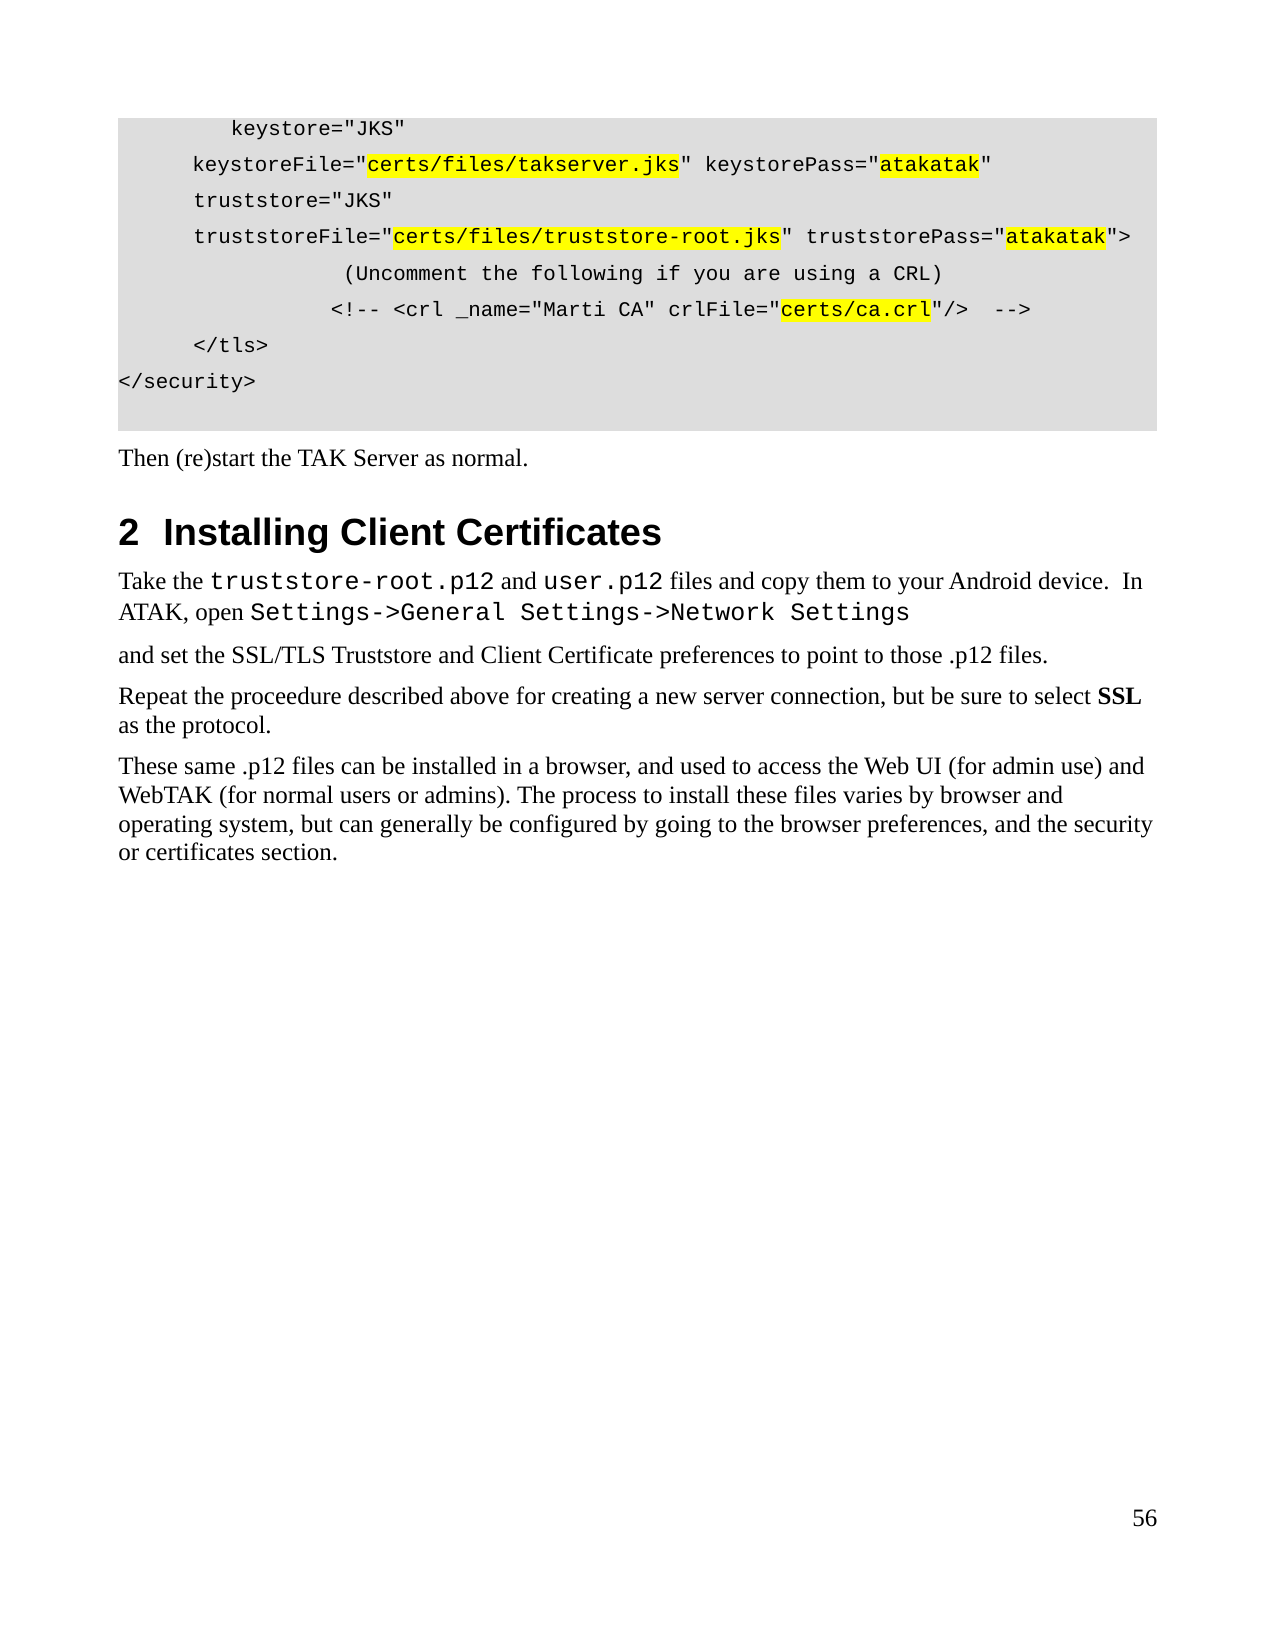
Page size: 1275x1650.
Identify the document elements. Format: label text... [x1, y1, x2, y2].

text truststoreFile="certs/files/truststore-root.jks" truststorePass="atakatak"> [118, 227, 1157, 250]
text keystoreFile="certs/files/takserver.jks" keystorePass="atakatak" [118, 154, 1157, 178]
text truststore="JKS" [118, 190, 1157, 214]
text These same .p12 files can be installed in a browser, and used to access the Web UI (for admin use) and WebTAK (for normal users or admins). The process to install these files varies by browser and operating system, but can generally be configured by going to the browser preferences, and the security or certificates section. [118, 751, 1157, 866]
text Repeat the proceedure described above for creating a new server connection, but be sure to select SSL as the protocol. [118, 681, 1157, 739]
text Take the truststore-root.p12 and user.p12 files and copy them to your Android device. In ATAK, open Settings->General Settings->Network Settings [118, 566, 1157, 627]
text and set the SSL/TLS Truststore and Client Certificate preferences to point to those .p12 files. [118, 640, 1157, 669]
text (Uncomment the following if you are using a CRL) [118, 263, 1157, 286]
text Then (re)start the TAK Server as normal. [118, 443, 1157, 472]
text </tls> [118, 335, 1157, 359]
text keystore="JKS" [118, 118, 1157, 142]
text <!-- <crl _name="Marti CA" crlFile="certs/ca.crl"/> --> [118, 299, 1157, 322]
subtitle Installing Client Certificates [118, 510, 1157, 553]
text </security> [118, 371, 1157, 395]
